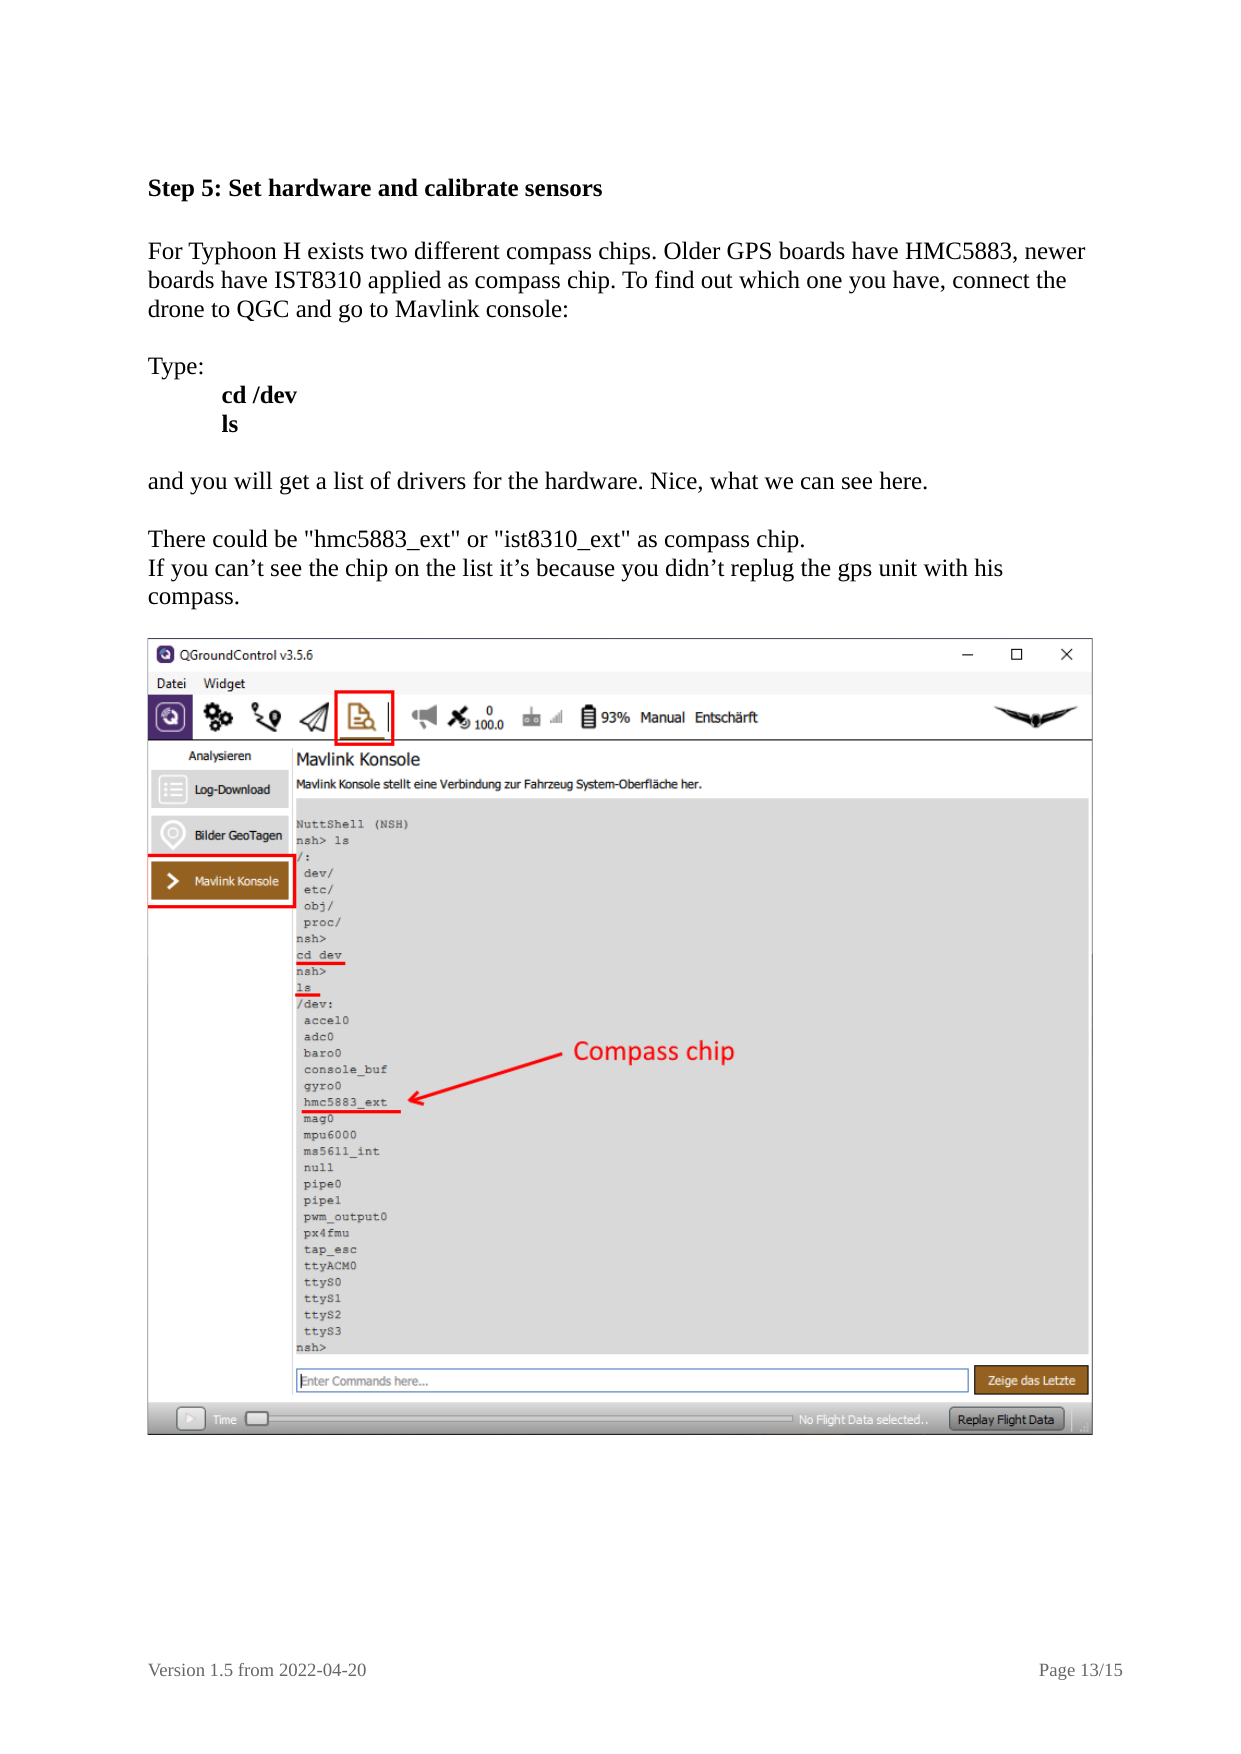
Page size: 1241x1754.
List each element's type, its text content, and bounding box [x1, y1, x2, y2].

text cd /dev [148, 380, 1093, 409]
text There could be "hmc5883_ext" or "ist8310_ext" as compass chip. [148, 524, 1093, 553]
text Type: [148, 351, 1093, 380]
text For Typhoon H exists two different compass chips. Older GPS boards have HMC5883, newer boards have IST8310 applied as compass chip. To find out which one you have, connect the drone to QGC and go to Mavlink console: [148, 236, 1093, 323]
picture [147, 638, 1093, 1435]
text and you will get a list of drivers for the hardware. Nice, what we can see here. [148, 466, 1093, 495]
subtitle Step 5: Set hardware and calibrate sensors [148, 173, 1093, 201]
text ls [148, 409, 1093, 438]
text If you can’t see the chip on the list it’s because you didn’t replug the gps unit with his compass. [148, 553, 1093, 610]
